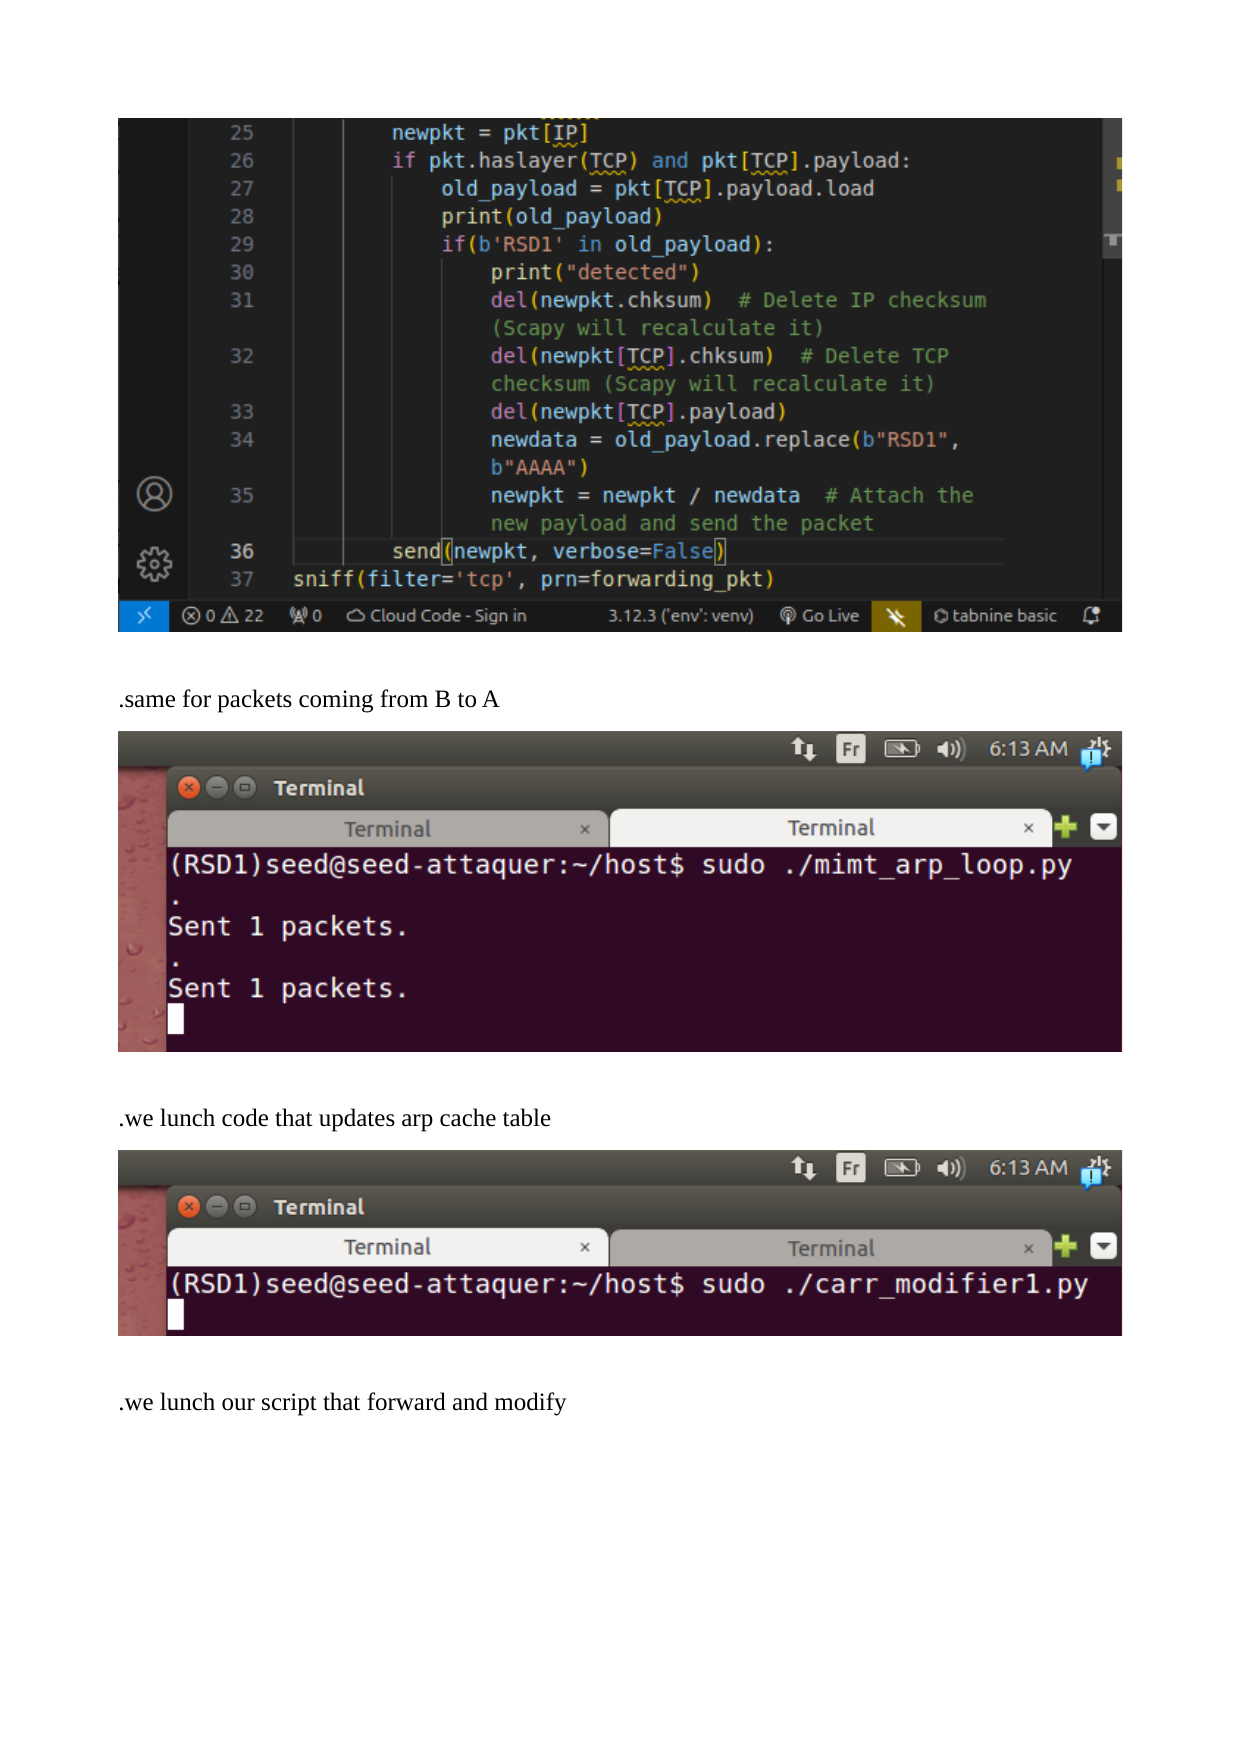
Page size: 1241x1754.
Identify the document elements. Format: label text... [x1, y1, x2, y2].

text .we lunch code that updates arp cache table [118, 1103, 1122, 1132]
picture [118, 118, 1123, 632]
text .same for packets coming from B to A [118, 684, 1122, 712]
text .we lunch our script that forward and modify [118, 1387, 1122, 1416]
picture [118, 1150, 1123, 1336]
picture [118, 731, 1123, 1052]
